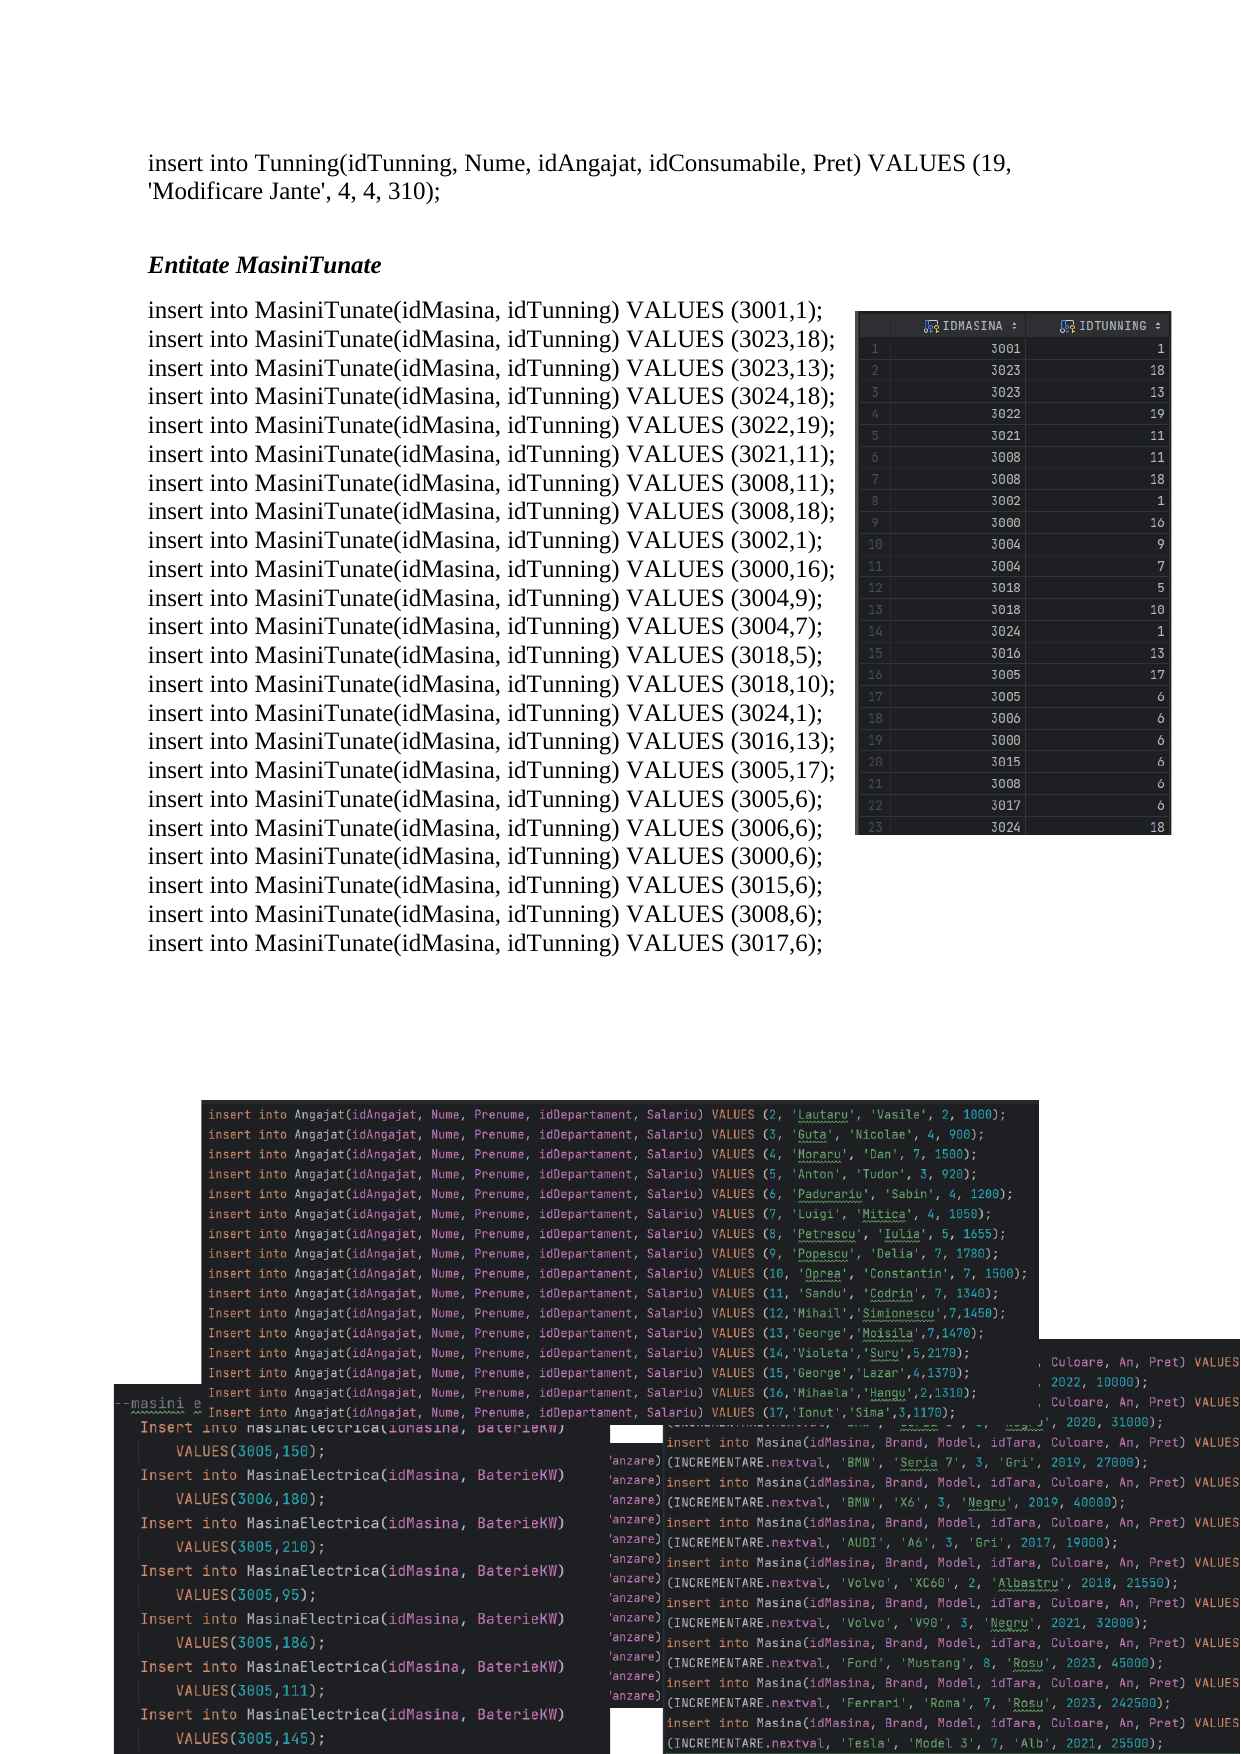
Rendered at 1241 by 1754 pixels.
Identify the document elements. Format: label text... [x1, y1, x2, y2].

text Entitate MasiniTunate [148, 250, 1093, 278]
text insert into MasiniTunate(idMasina, idTunning) VALUES (3001,1); insert into MasiniTunate(idMasina, idTunning) VALUES (3023,18); insert into MasiniTunate(idMasina, idTunning) VALUES (3023,13); insert into MasiniTunate(idMasina, idTunning) VALUES (3024,18); insert into MasiniTunate(idMasina, idTunning) VALUES (3022,19); insert into MasiniTunate(idMasina, idTunning) VALUES (3021,11); insert into MasiniTunate(idMasina, idTunning) VALUES (3008,11); insert into MasiniTunate(idMasina, idTunning) VALUES (3008,18); insert into MasiniTunate(idMasina, idTunning) VALUES (3002,1); insert into MasiniTunate(idMasina, idTunning) VALUES (3000,16); insert into MasiniTunate(idMasina, idTunning) VALUES (3004,9); insert into MasiniTunate(idMasina, idTunning) VALUES (3004,7); insert into MasiniTunate(idMasina, idTunning) VALUES (3018,5); insert into MasiniTunate(idMasina, idTunning) VALUES (3018,10); insert into MasiniTunate(idMasina, idTunning) VALUES (3024,1); insert into MasiniTunate(idMasina, idTunning) VALUES (3016,13); insert into MasiniTunate(idMasina, idTunning) VALUES (3005,17); insert into MasiniTunate(idMasina, idTunning) VALUES (3005,6); insert into MasiniTunate(idMasina, idTunning) VALUES (3006,6); insert into MasiniTunate(idMasina, idTunning) VALUES (3000,6); insert into MasiniTunate(idMasina, idTunning) VALUES (3015,6); insert into MasiniTunate(idMasina, idTunning) VALUES (3008,6); insert into MasiniTunate(idMasina, idTunning) VALUES (3017,6); [148, 295, 1093, 956]
text insert into Tunning(idTunning, Nume, idAngajat, idConsumabile, Pret) VALUES (19, 'Modificare Jante', 4, 4, 310); [148, 148, 1093, 205]
